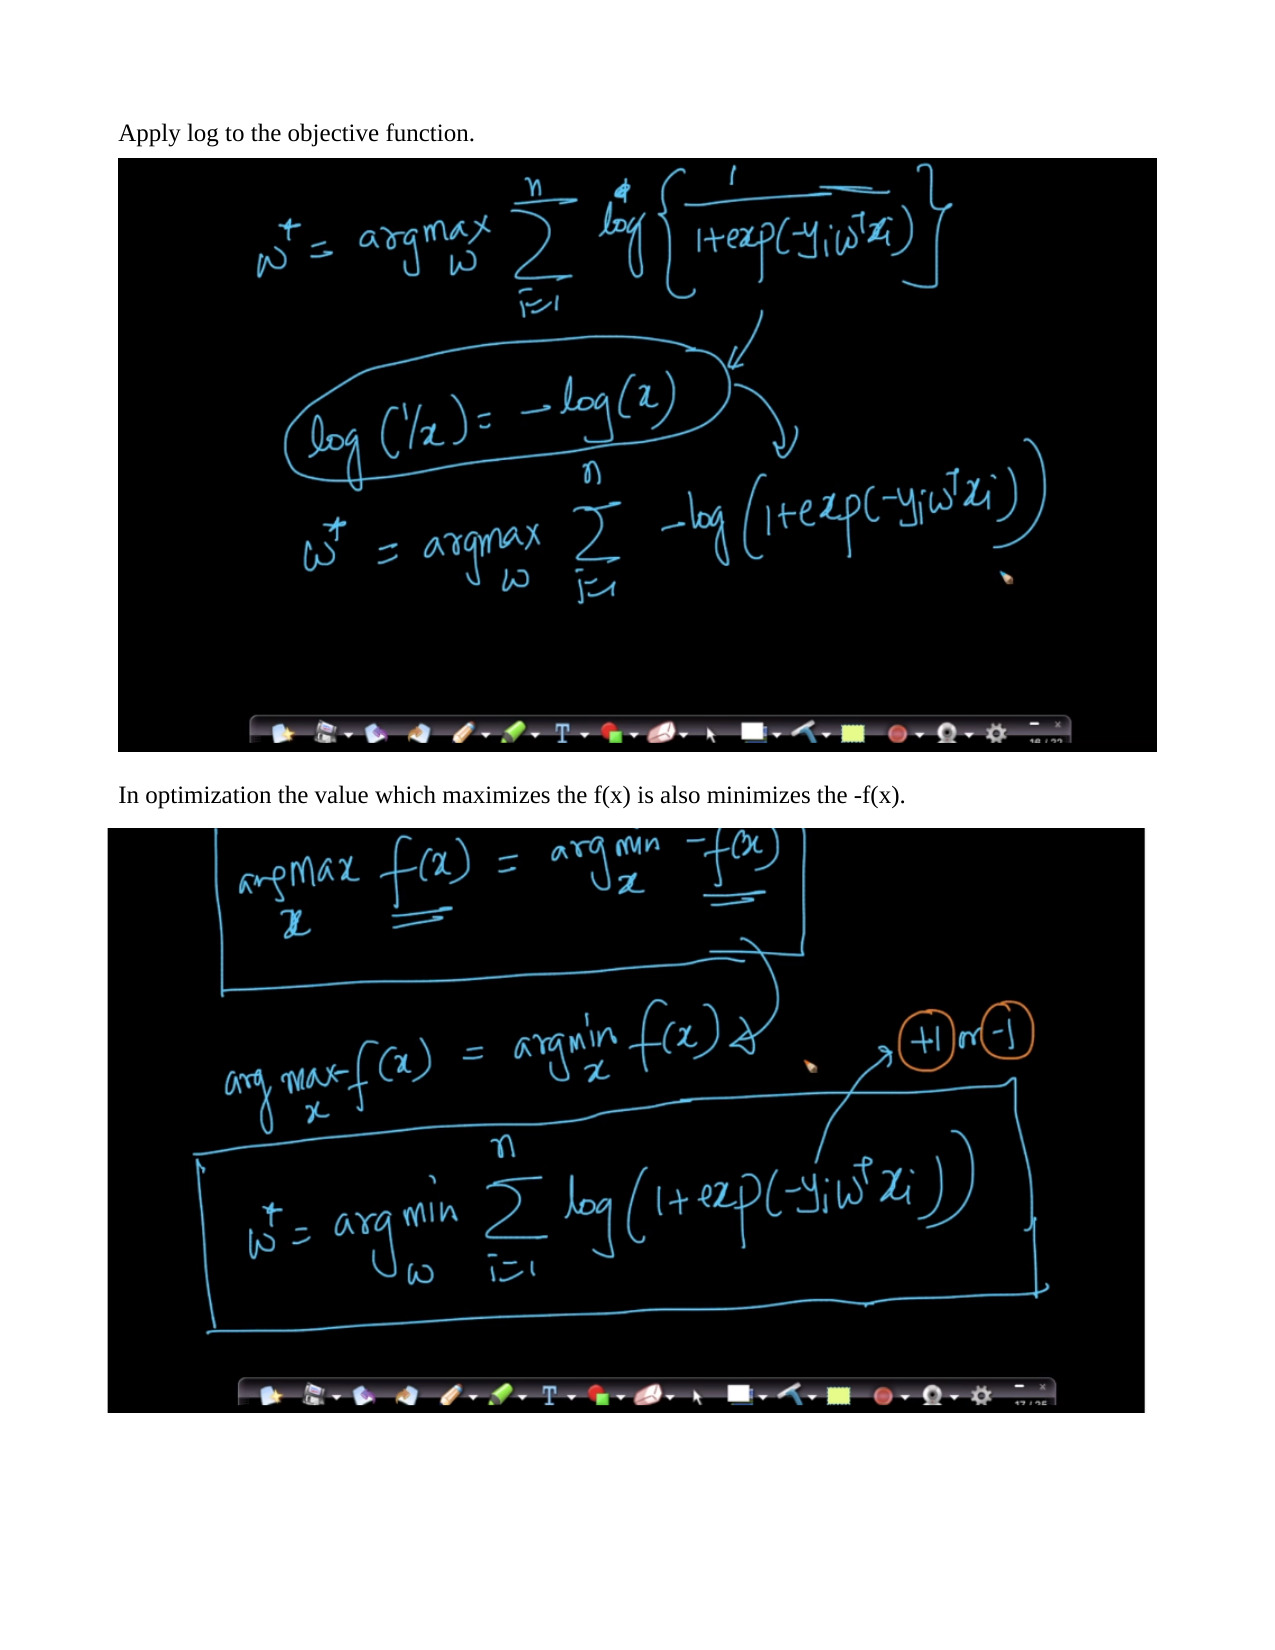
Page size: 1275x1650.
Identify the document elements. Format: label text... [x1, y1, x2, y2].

text In optimization the value which maximizes the f(x) is also minimizes the -f(x). [118, 780, 1157, 809]
text Apply log to the objective function. [118, 118, 1157, 147]
picture [118, 158, 1157, 752]
picture [107, 828, 1147, 1413]
